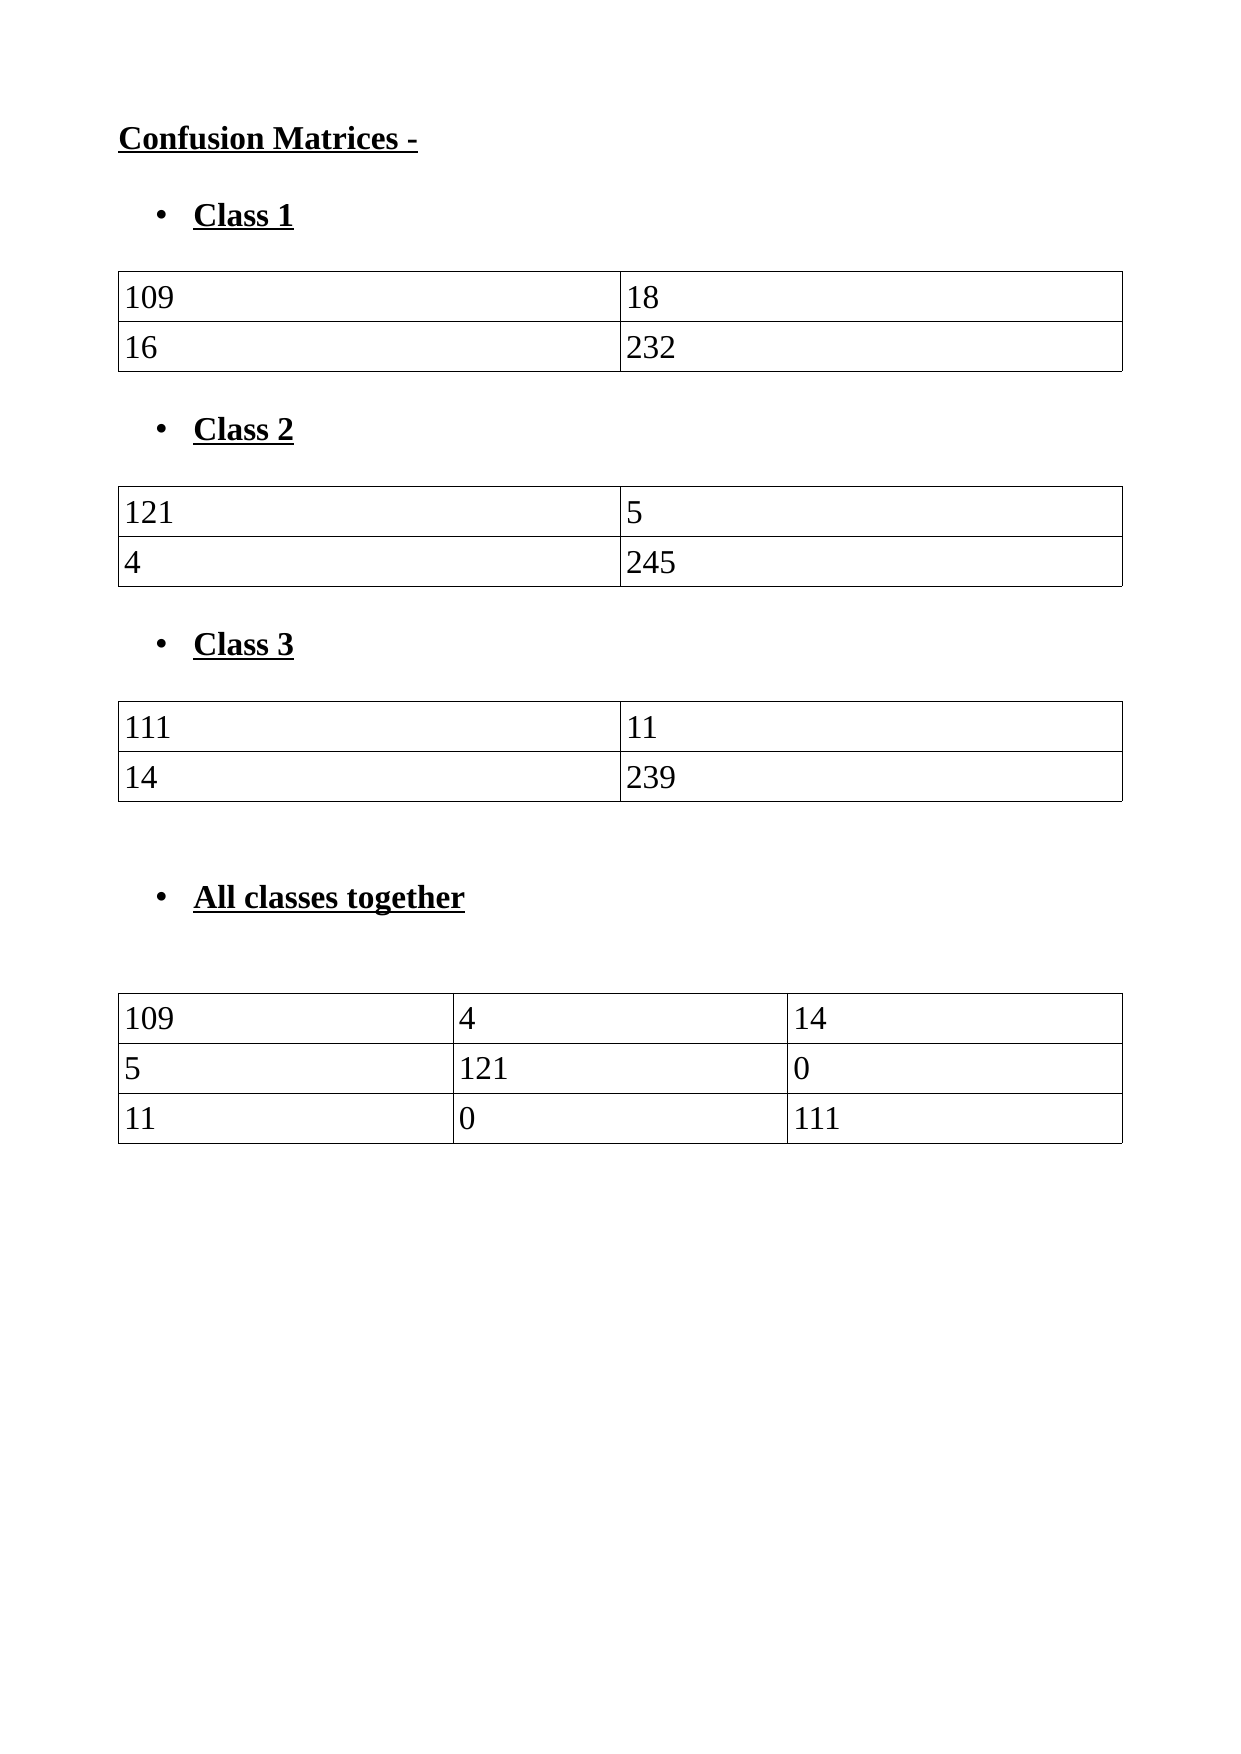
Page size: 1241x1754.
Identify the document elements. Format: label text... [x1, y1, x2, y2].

list Class 3 [156, 624, 1122, 663]
table_cell 16 [119, 322, 620, 371]
table_header 109 [119, 272, 620, 321]
table_cell 232 [621, 322, 1122, 371]
list Class 1 [156, 195, 1122, 233]
table_header 4 [454, 994, 787, 1043]
table_cell 4 [119, 537, 620, 586]
table_header 5 [621, 487, 1122, 536]
table_cell 245 [621, 537, 1122, 586]
table_header 109 [119, 994, 453, 1043]
table_header 11 [621, 702, 1122, 751]
table_cell 111 [788, 1094, 1122, 1142]
table_header 14 [788, 994, 1122, 1043]
text Confusion Matrices - [118, 118, 1122, 156]
table_cell 239 [621, 752, 1122, 801]
table_header 121 [119, 487, 620, 536]
table_cell 5 [119, 1044, 453, 1093]
table_header 18 [621, 272, 1122, 321]
table_cell 14 [119, 752, 620, 801]
table_cell 11 [119, 1094, 453, 1142]
list Class 2 [156, 410, 1122, 448]
table_cell 0 [454, 1094, 787, 1142]
table_header 111 [119, 702, 620, 751]
table_cell 121 [454, 1044, 787, 1093]
table_cell 0 [788, 1044, 1122, 1093]
list All classes together [156, 878, 1122, 916]
